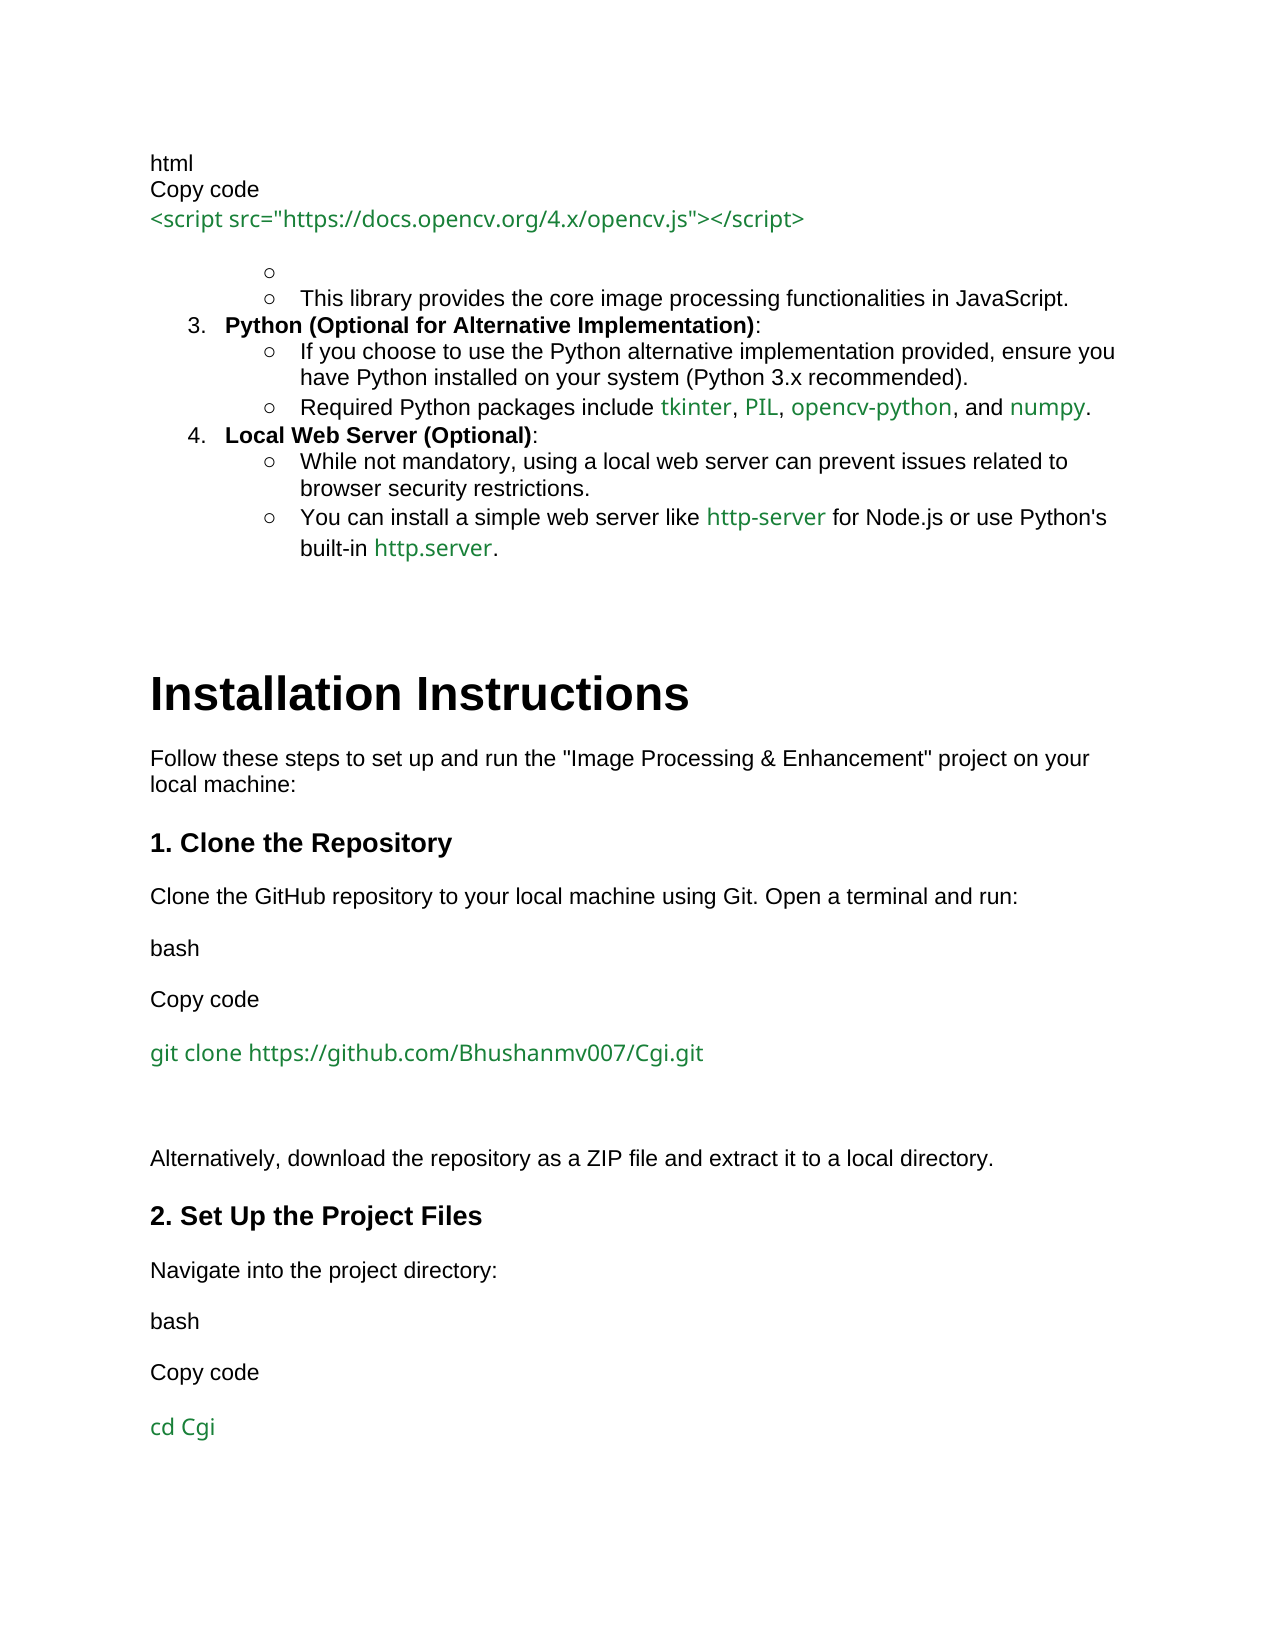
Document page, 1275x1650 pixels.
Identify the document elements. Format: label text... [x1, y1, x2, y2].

list Python (Optional for Alternative Implementation): [187, 312, 1125, 338]
list This library provides the core image processing functionalities in JavaScript. [262, 285, 1125, 312]
subtitle 1. Clone the Repository [150, 827, 1125, 858]
list You can install a simple web server like http-server for Node.js or use Python's built-in http.server. [262, 501, 1125, 563]
text Navigate into the project directory: [150, 1257, 1125, 1283]
text Alternatively, download the repository as a ZIP file and extract it to a local directory. [150, 1145, 1125, 1171]
text bash [150, 934, 1125, 961]
text Clone the GitHub repository to your local machine using Git. Open a terminal and run: [150, 883, 1125, 909]
text Copy code [150, 986, 1125, 1012]
list Required Python packages include tkinter, PIL, opencv-python, and numpy. [262, 391, 1125, 422]
text git clone https://github.com/Bhushanmv007/Cgi.git [150, 1037, 1125, 1068]
text Copy code [150, 1359, 1125, 1386]
text bash [150, 1308, 1125, 1334]
text html Copy code <script src="https://docs.opencv.org/4.x/opencv.js"></script> [150, 150, 1125, 234]
subtitle 2. Set Up the Project Files [150, 1200, 1125, 1232]
list Local Web Server (Optional): [187, 422, 1125, 448]
list If you choose to use the Python alternative implementation provided, ensure you have Python installed on your system (Python 3.x recommended). [262, 338, 1125, 391]
subtitle Installation Instructions [150, 665, 1125, 720]
text Follow these steps to set up and run the "Image Processing & Enhancement" project on your local machine: [150, 745, 1125, 798]
list While not mandatory, using a local web server can prevent issues related to browser security restrictions. [262, 448, 1125, 501]
text cd Cgi [150, 1411, 1125, 1442]
